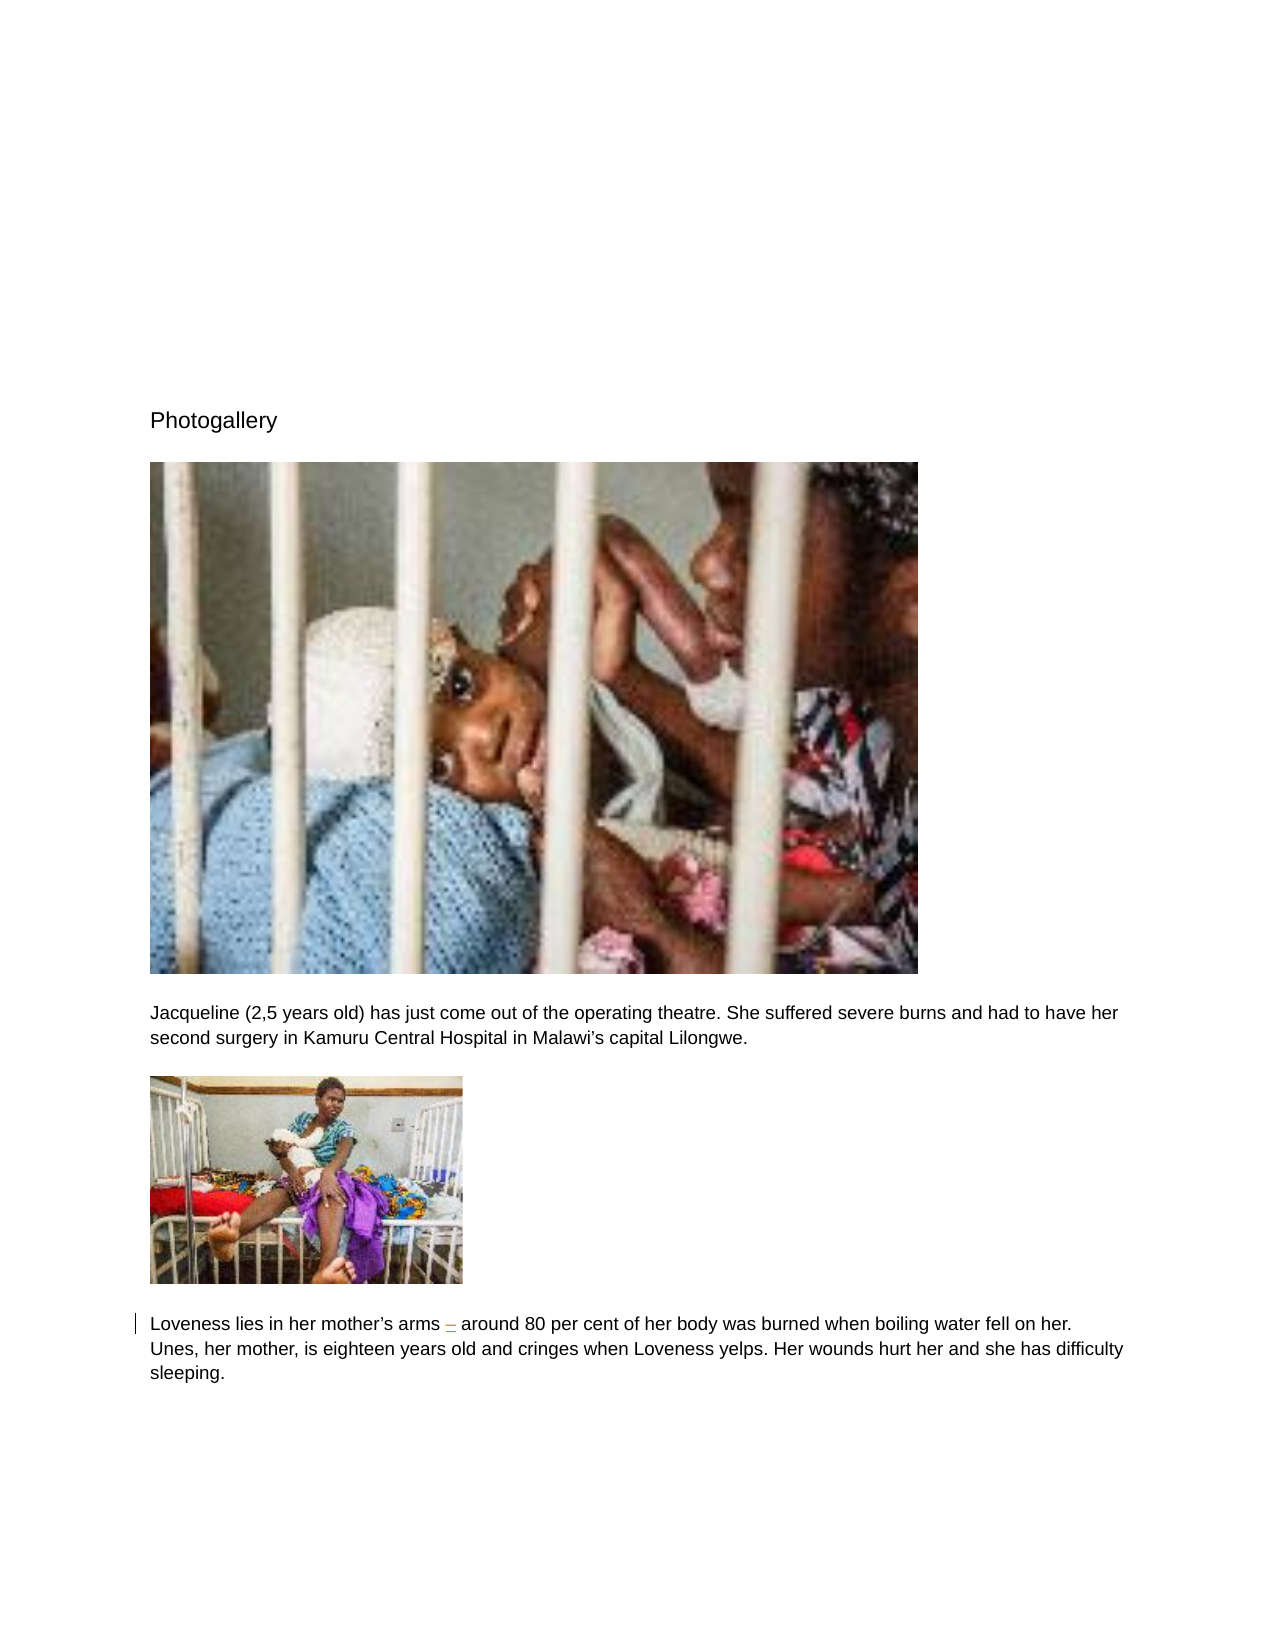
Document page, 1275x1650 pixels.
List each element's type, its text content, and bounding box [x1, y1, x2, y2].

text Loveness lies in her mother’s arms – around 80 per cent of her body was burned when boiling water fell on her. Unes, her mother, is eighteen years old and cringes when Loveness yelps. Her wounds hurt her and she has difficulty sleeping. [150, 1313, 1125, 1384]
text Photogallery [150, 407, 1125, 434]
picture [150, 1076, 463, 1284]
text Jacqueline (2,5 years old) has just come out of the operating theatre. She suffered severe burns and had to have her second surgery in Kamuru Central Hospital in Malawi’s capital Lilongwe. [150, 1002, 1125, 1048]
picture [150, 462, 918, 974]
